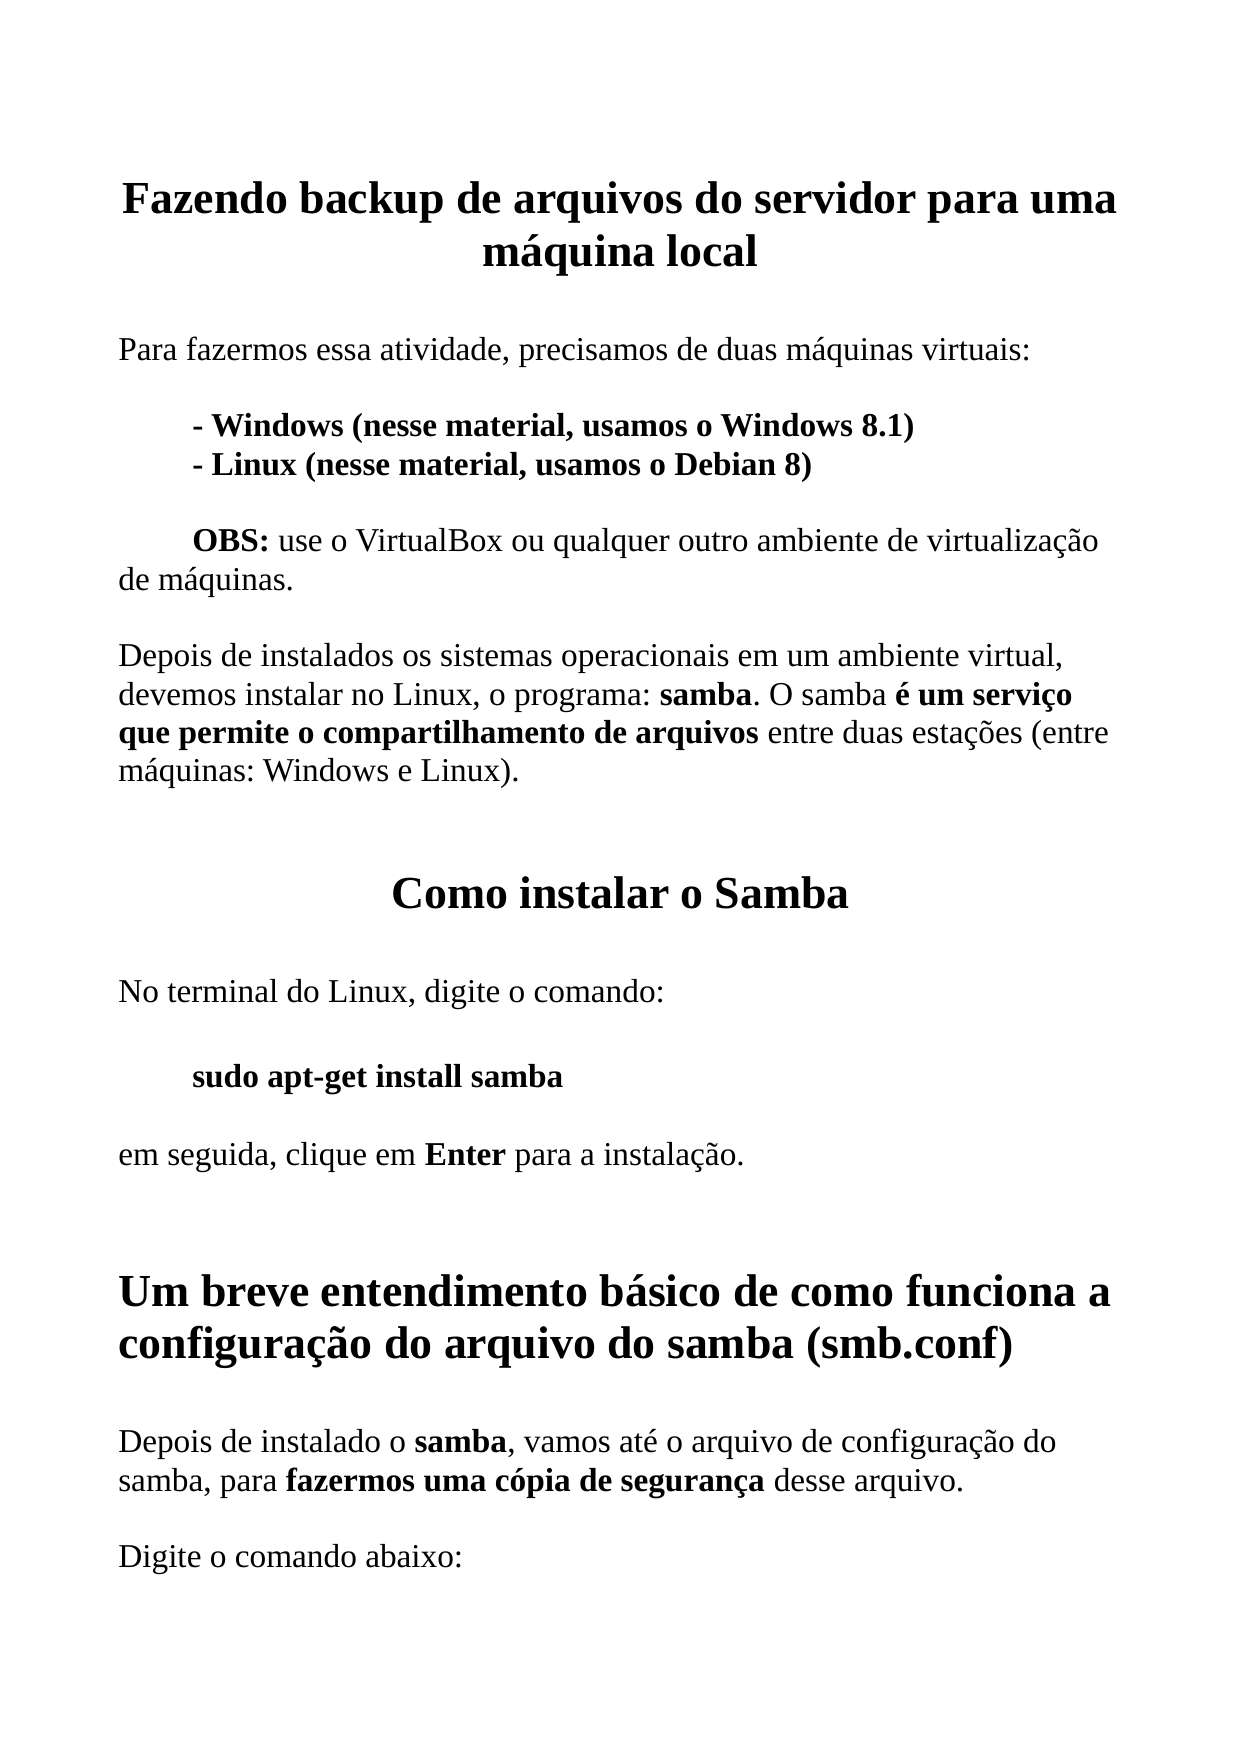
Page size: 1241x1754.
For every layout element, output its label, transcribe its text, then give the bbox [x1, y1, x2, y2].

text em seguida, clique em Enter para a instalação. [118, 1134, 1122, 1172]
text Para fazermos essa atividade, precisamos de duas máquinas virtuais: [118, 329, 1122, 367]
text - Windows (nesse material, usamos o Windows 8.1) [118, 406, 1122, 444]
text No terminal do Linux, digite o comando: [118, 971, 1122, 1009]
text OBS: use o VirtualBox ou qualquer outro ambiente de virtualização de máquinas. [118, 521, 1122, 597]
text Digite o comando abaixo: [118, 1536, 1122, 1575]
text Um breve entendimento básico de como funciona a configuração do arquivo do samba (smb.conf) [118, 1263, 1122, 1369]
text Como instalar o Samba [118, 866, 1122, 918]
text Depois de instalado o samba, vamos até o arquivo de configuração do samba, para fazermos uma cópia de segurança desse arquivo. [118, 1421, 1122, 1498]
text Fazendo backup de arquivos do servidor para uma máquina local [118, 171, 1122, 276]
text Depois de instalados os sistemas operacionais em um ambiente virtual, devemos instalar no Linux, o programa: samba. O samba é um serviço que permite o compartilhamento de arquivos entre duas estações (entre máquinas: Windows e Linux). [118, 636, 1122, 789]
text sudo apt-get install samba [118, 1052, 1122, 1096]
text - Linux (nesse material, usamos o Debian 8) [118, 444, 1122, 482]
